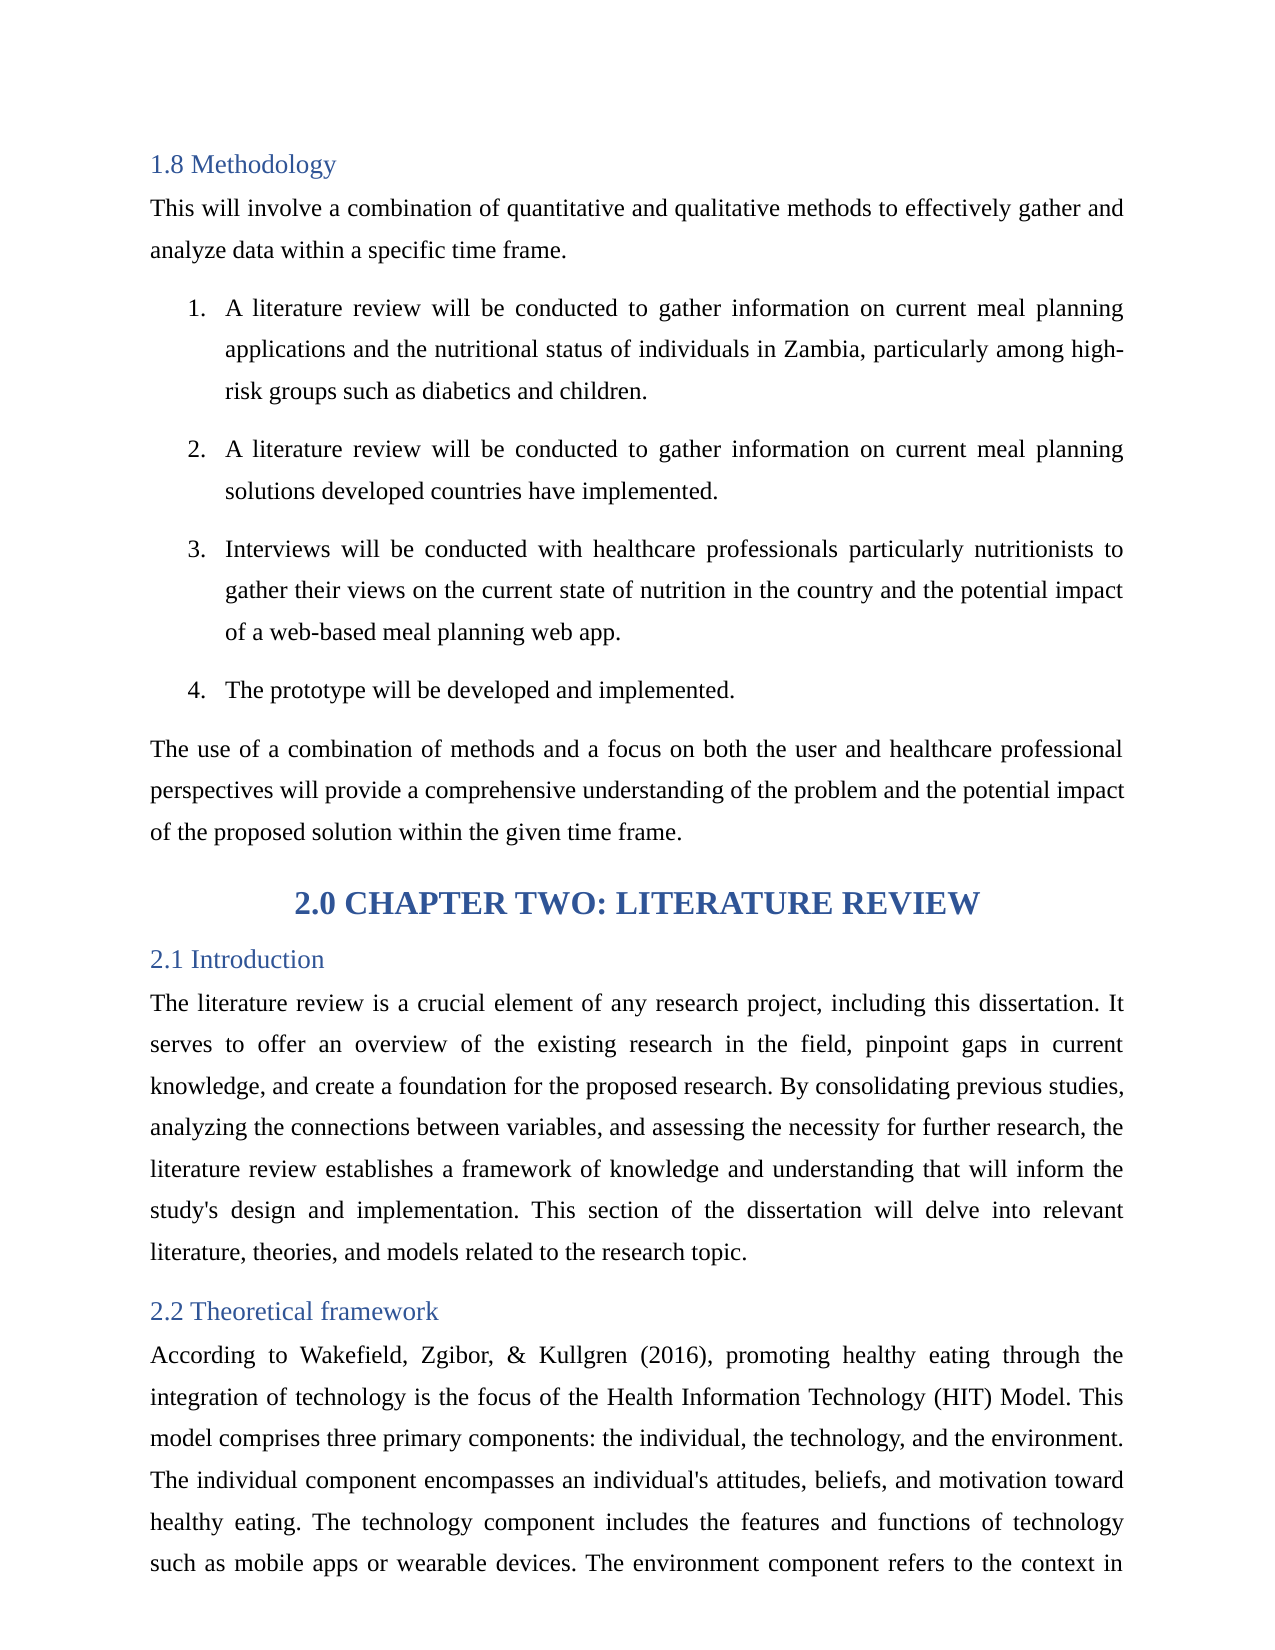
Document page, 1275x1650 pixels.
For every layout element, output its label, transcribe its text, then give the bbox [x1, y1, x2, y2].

list A literature review will be conducted to gather information on current meal planning solutions developed countries have implemented. [187, 435, 1125, 504]
text The use of a combination of methods and a focus on both the user and healthcare professional perspectives will provide a comprehensive understanding of the problem and the potential impact of the proposed solution within the given time frame. [150, 735, 1125, 846]
list Interviews will be conducted with healthcare professionals particularly nutritionists to gather their views on the current state of nutrition in the country and the potential impact of a web-based meal planning web app. [187, 535, 1125, 646]
subtitle 1.8 Methodology [150, 149, 1125, 179]
subtitle 2.0 CHAPTER TWO: LITERATURE REVIEW [150, 884, 1125, 921]
subtitle 2.1 Introduction [150, 944, 1125, 974]
text This will involve a combination of quantitative and qualitative methods to effectively gather and analyze data within a specific time frame. [150, 194, 1125, 263]
list The prototype will be developed and implemented. [187, 676, 1125, 704]
text The literature review is a crucial element of any research project, including this dissertation. It serves to offer an overview of the existing research in the field, pinpoint gaps in current knowledge, and create a foundation for the proposed research. By consolidating previous studies, analyzing the connections between variables, and assessing the necessity for further research, the literature review establishes a framework of knowledge and understanding that will inform the study's design and implementation. This section of the dissertation will delve into relevant literature, theories, and models related to the research topic. [150, 989, 1125, 1266]
text According to Wakefield, Zgibor, & Kullgren (2016), promoting healthy eating through the integration of technology is the focus of the Health Information Technology (HIT) Model. This model comprises three primary components: the individual, the technology, and the environment. The individual component encompasses an individual's attitudes, beliefs, and motivation toward healthy eating. The technology component includes the features and functions of technology such as mobile apps or wearable devices. The environment component refers to the context in [150, 1341, 1125, 1577]
subtitle 2.2 Theoretical framework [150, 1296, 1125, 1326]
list A literature review will be conducted to gather information on current meal planning applications and the nutritional status of individuals in Zambia, particularly among high-risk groups such as diabetics and children. [187, 294, 1125, 405]
